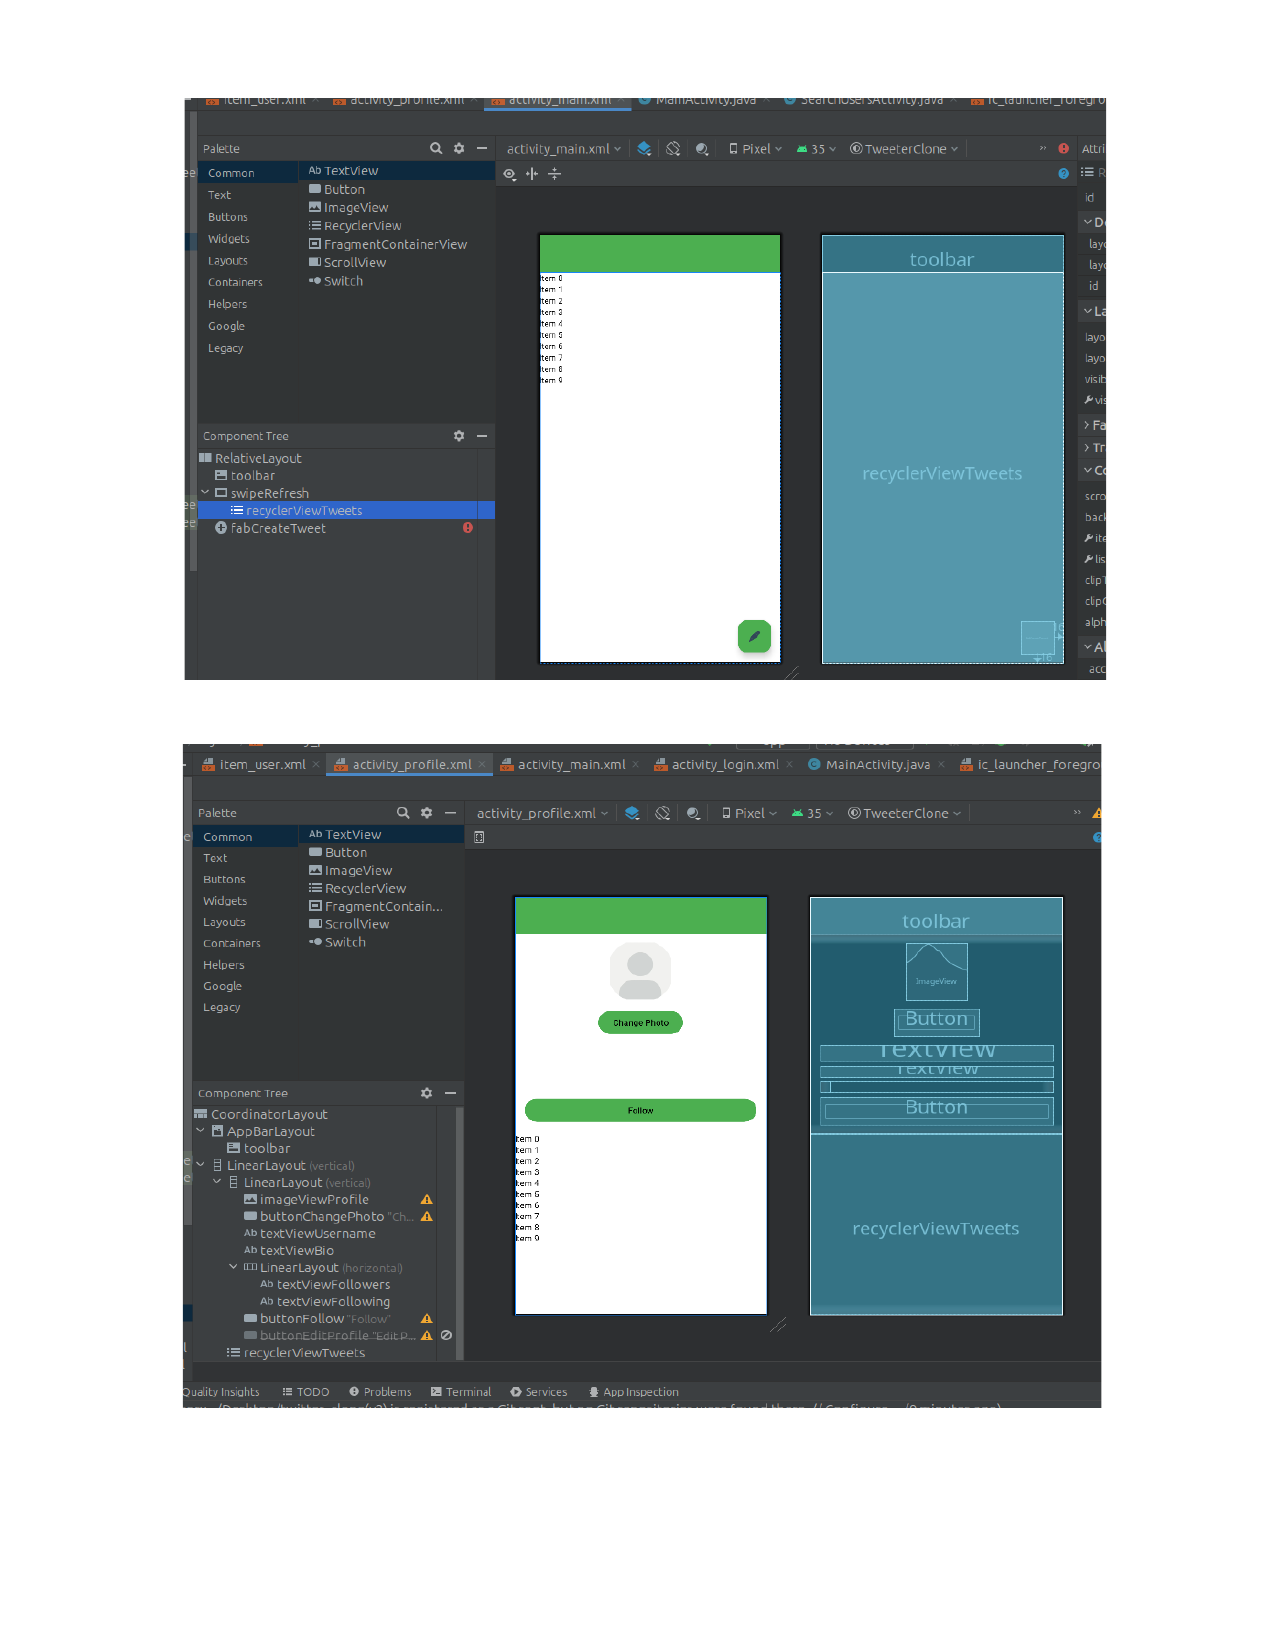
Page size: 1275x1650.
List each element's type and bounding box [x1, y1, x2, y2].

picture [184, 98, 1107, 680]
picture [182, 744, 1102, 1408]
